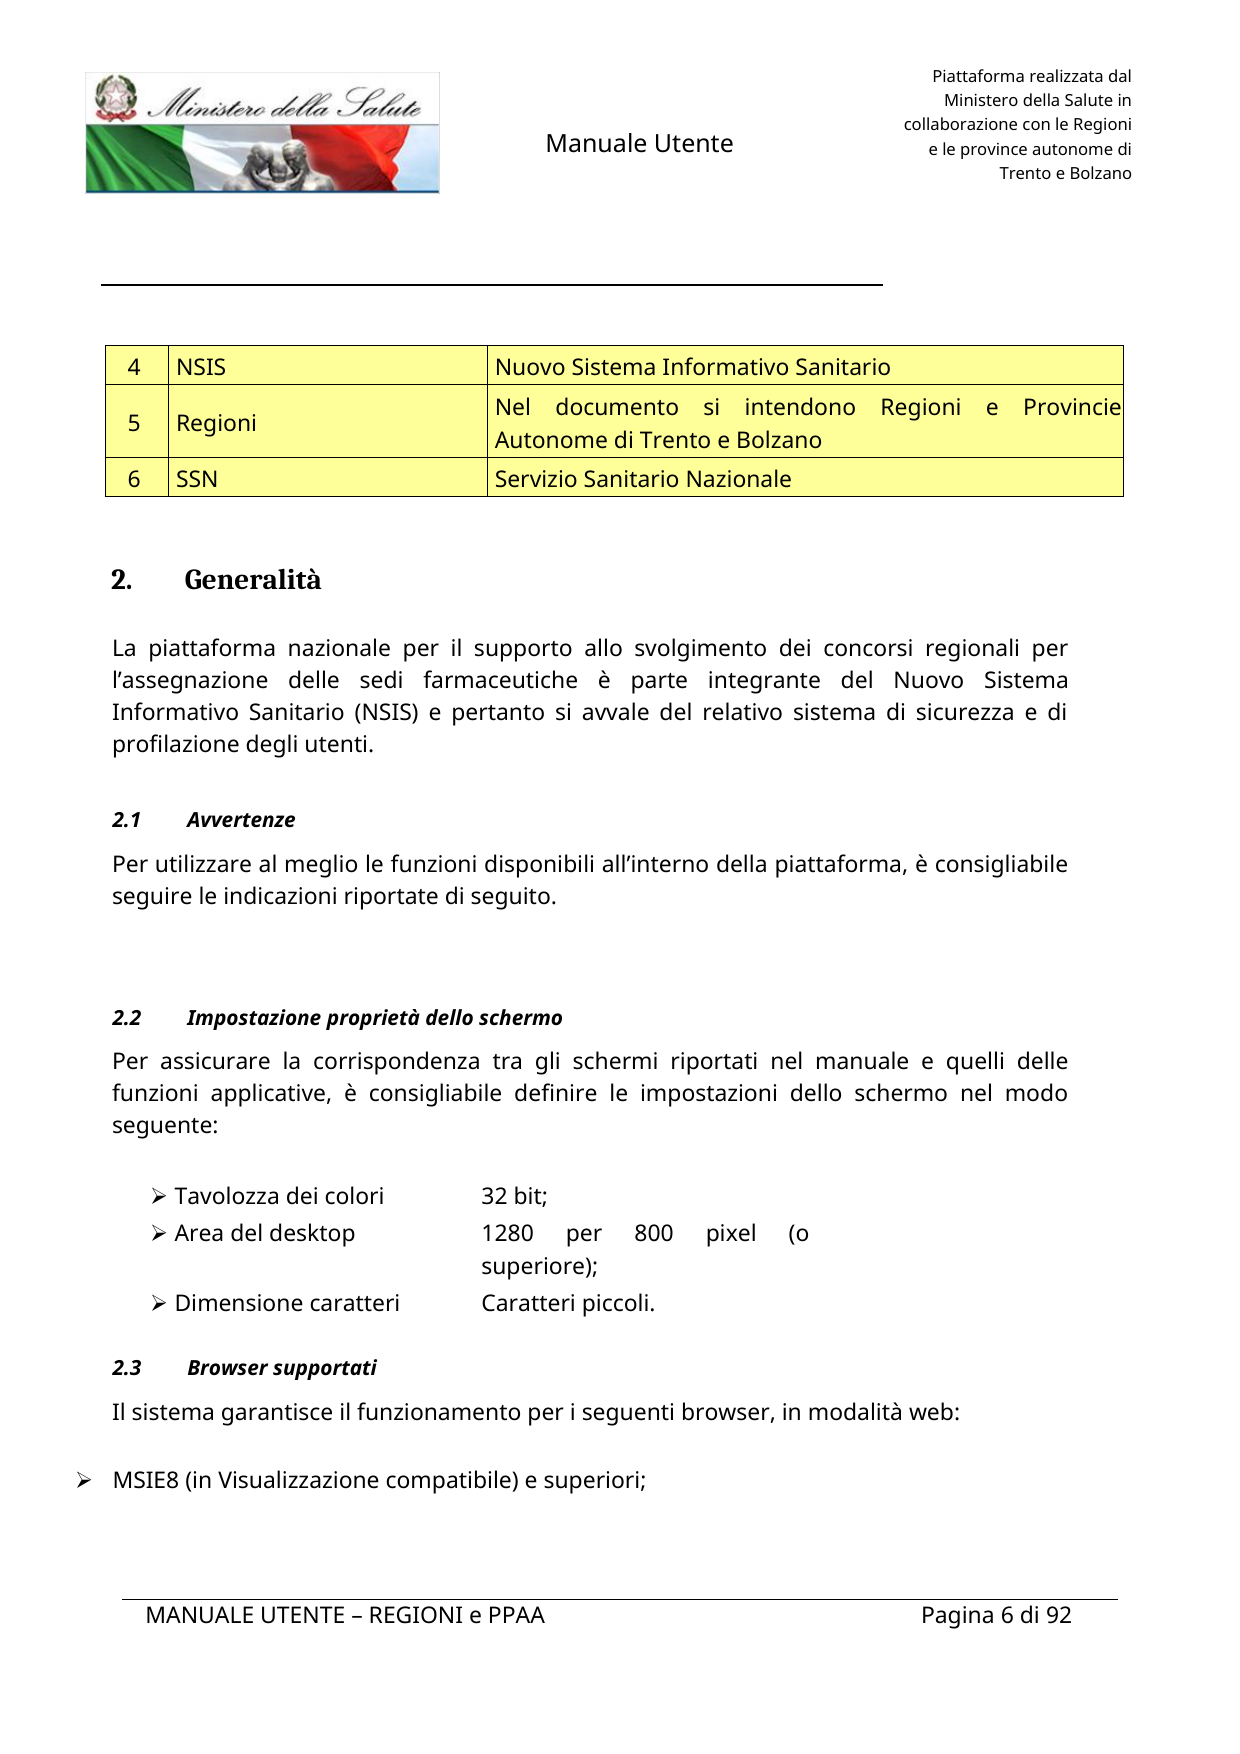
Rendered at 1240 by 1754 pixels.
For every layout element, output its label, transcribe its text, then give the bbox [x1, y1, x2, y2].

subtitle 2.3 Browser supportati [112, 1353, 1078, 1382]
table_cell 5 [106, 385, 168, 457]
table_cell 1280 per 800 pixel (o superiore); [481, 1213, 809, 1283]
text Per utilizzare al meglio le funzioni disponibili all’interno della piattaforma, è consigliabile seguire le indicazioni riportate di seguito. [112, 848, 1069, 911]
table_cell NSIS [169, 346, 487, 384]
table_cell Caratteri piccoli. [481, 1283, 809, 1320]
table_cell  Area del desktop [150, 1213, 481, 1283]
table_cell Servizio Sanitario Nazionale [488, 458, 1123, 496]
table_cell SSN [169, 458, 487, 496]
table_header  Tavolozza dei colori [150, 1176, 481, 1213]
subtitle 2. Generalità [111, 562, 1078, 597]
table_cell 6 [106, 458, 168, 496]
subtitle 2.2 Impostazione proprietà dello schermo [112, 1003, 1078, 1031]
list MSIE8 (in Visualizzazione compatibile) e superiori; [75, 1464, 1069, 1496]
table_cell  Dimensione caratteri [150, 1283, 481, 1320]
table_cell Nel documento si intendono Regioni e Provincie Autonome di Trento e Bolzano [488, 385, 1123, 457]
text La piattaforma nazionale per il supporto allo svolgimento dei concorsi regionali per l’assegnazione delle sedi farmaceutiche è parte integrante del Nuovo Sistema Informativo Sanitario (NSIS) e pertanto si avvale del relativo sistema di sicurezza e di profilazione degli utenti. [112, 632, 1069, 759]
text Il sistema garantisce il funzionamento per i seguenti browser, in modalità web: [112, 1396, 1069, 1427]
table_header 32 bit; [481, 1176, 809, 1213]
text Per assicurare la corrispondenza tra gli schermi riportati nel manuale e quelli delle funzioni applicative, è consigliabile definire le impostazioni dello schermo nel modo seguente: [112, 1045, 1069, 1140]
table_cell Nuovo Sistema Informativo Sanitario [488, 346, 1123, 384]
table_cell 4 [106, 346, 168, 384]
table_cell Regioni [169, 385, 487, 457]
subtitle 2.1 Avvertenze [112, 805, 1078, 834]
